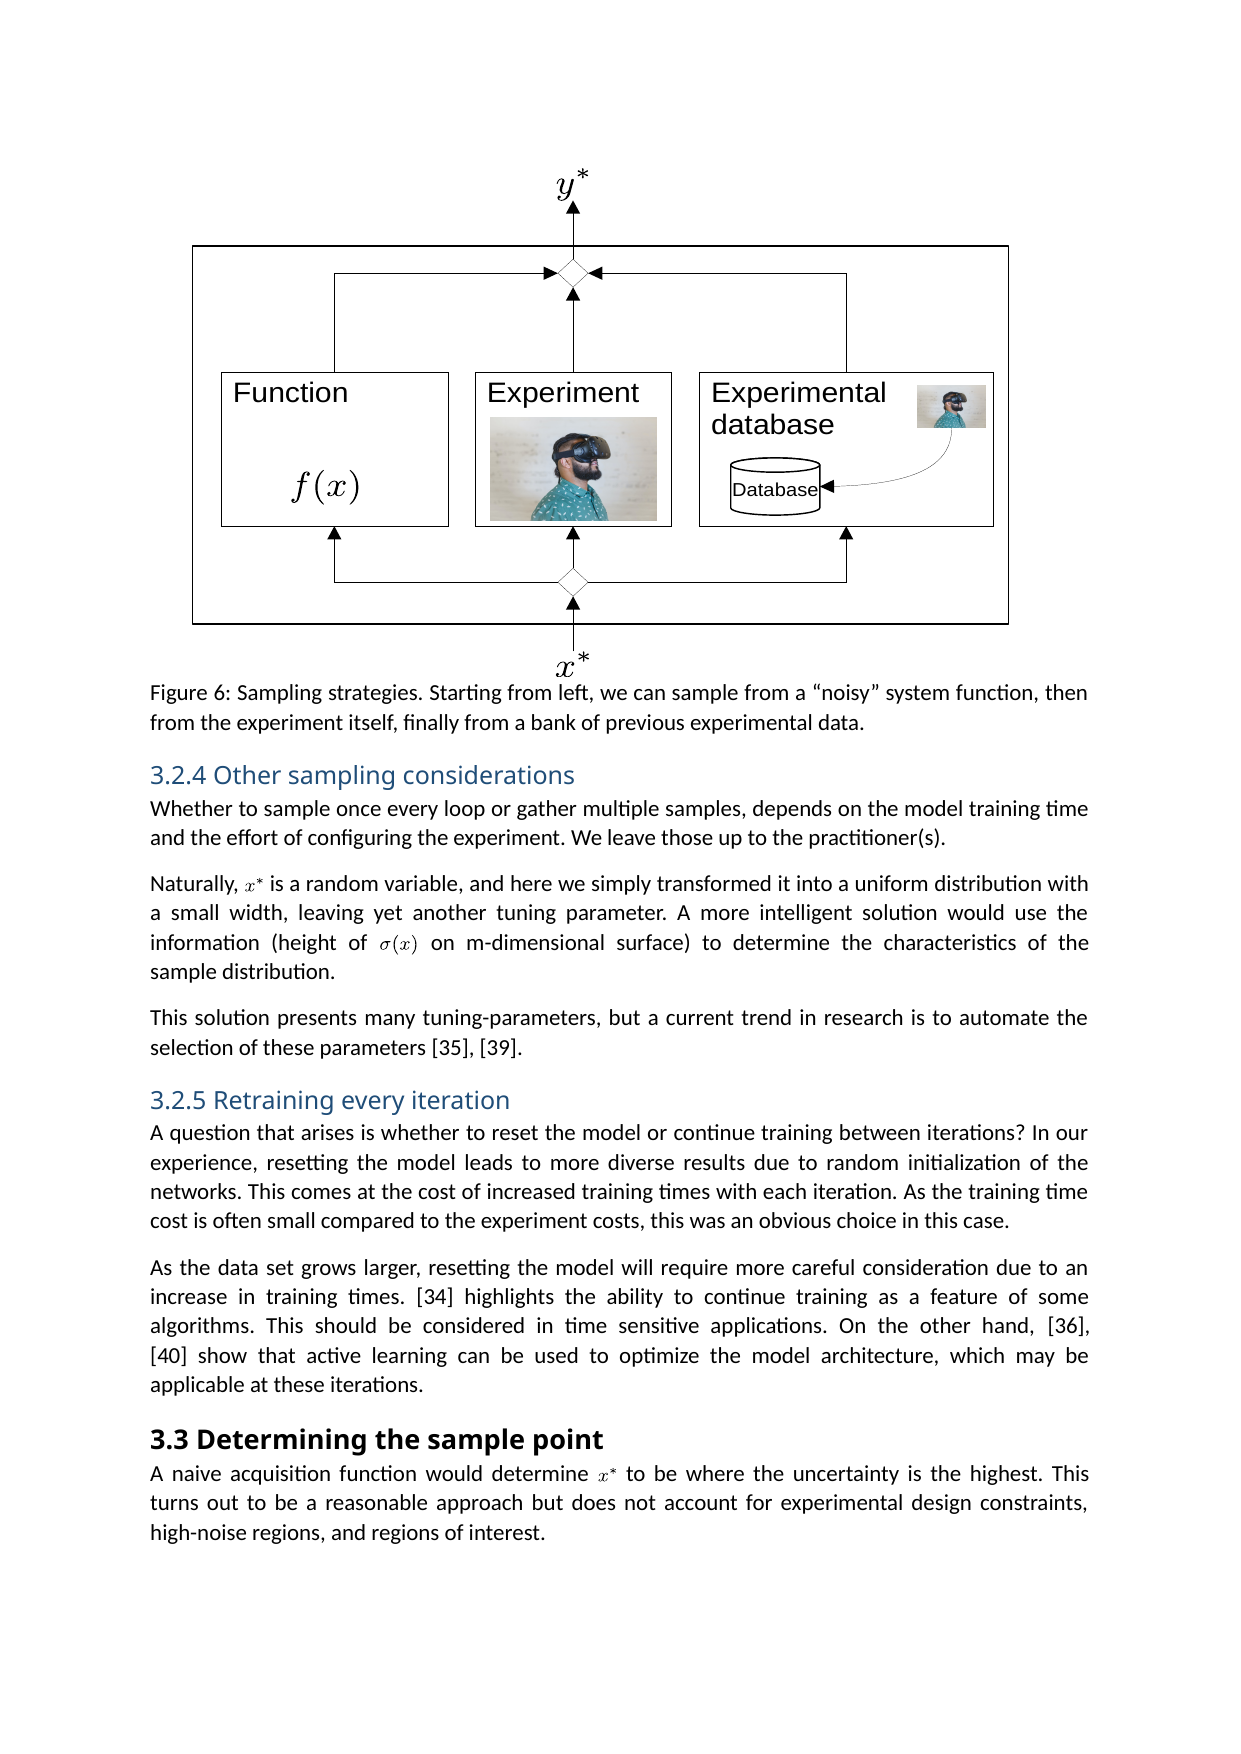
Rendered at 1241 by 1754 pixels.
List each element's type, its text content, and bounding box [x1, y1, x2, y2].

text This solution presents many tuning-parameters, but a current trend in research is to automate the selection of these parameters [35], [39]⁠. [150, 1003, 1090, 1061]
subtitle Retraining every iteration [150, 1083, 1090, 1117]
text As the data set grows larger, resetting the model will require more careful consideration due to an increase in training times. [34]⁠ highlights the ability to continue training as a feature of some algorithms. This should be considered in time sensitive applications. On the other hand, [36], [40]⁠ show that active learning can be used to optimize the model architecture, which may be applicable at these iterations. [150, 1253, 1090, 1398]
text A naive acquisition function would determine to be where the uncertainty is the highest. This turns out to be a reasonable approach but does not account for experimental design constraints, high-noise regions, and regions of interest. [150, 1459, 1090, 1546]
subtitle Determining the sample point [150, 1420, 1090, 1457]
subtitle Other sampling considerations [150, 758, 1090, 792]
text A question that arises is whether to reset the model or continue training between iterations? In our experience, resetting the model leads to more diverse results due to random initialization of the networks. This comes at the cost of increased training times with each iteration. As the training time cost is often small compared to the experiment costs, this was an obvious choice in this case. [150, 1118, 1090, 1235]
text Naturally, is a random variable, and here we simply transformed it into a uniform distribution with a small width, leaving yet another tuning parameter. A more intelligent solution would use the information (height of on m-dimensional surface) to determine the characteristics of the sample distribution. [150, 869, 1090, 985]
text Whether to sample once every loop or gather multiple samples, depends on the model training time and the effort of configuring the experiment. We leave those up to the practitioner(s). [150, 794, 1090, 851]
text Figure 6: Sampling strategies. Starting from left, we can sample from a “noisy” system function, then from the experiment itself, finally from a bank of previous experimental data. [150, 150, 1090, 736]
